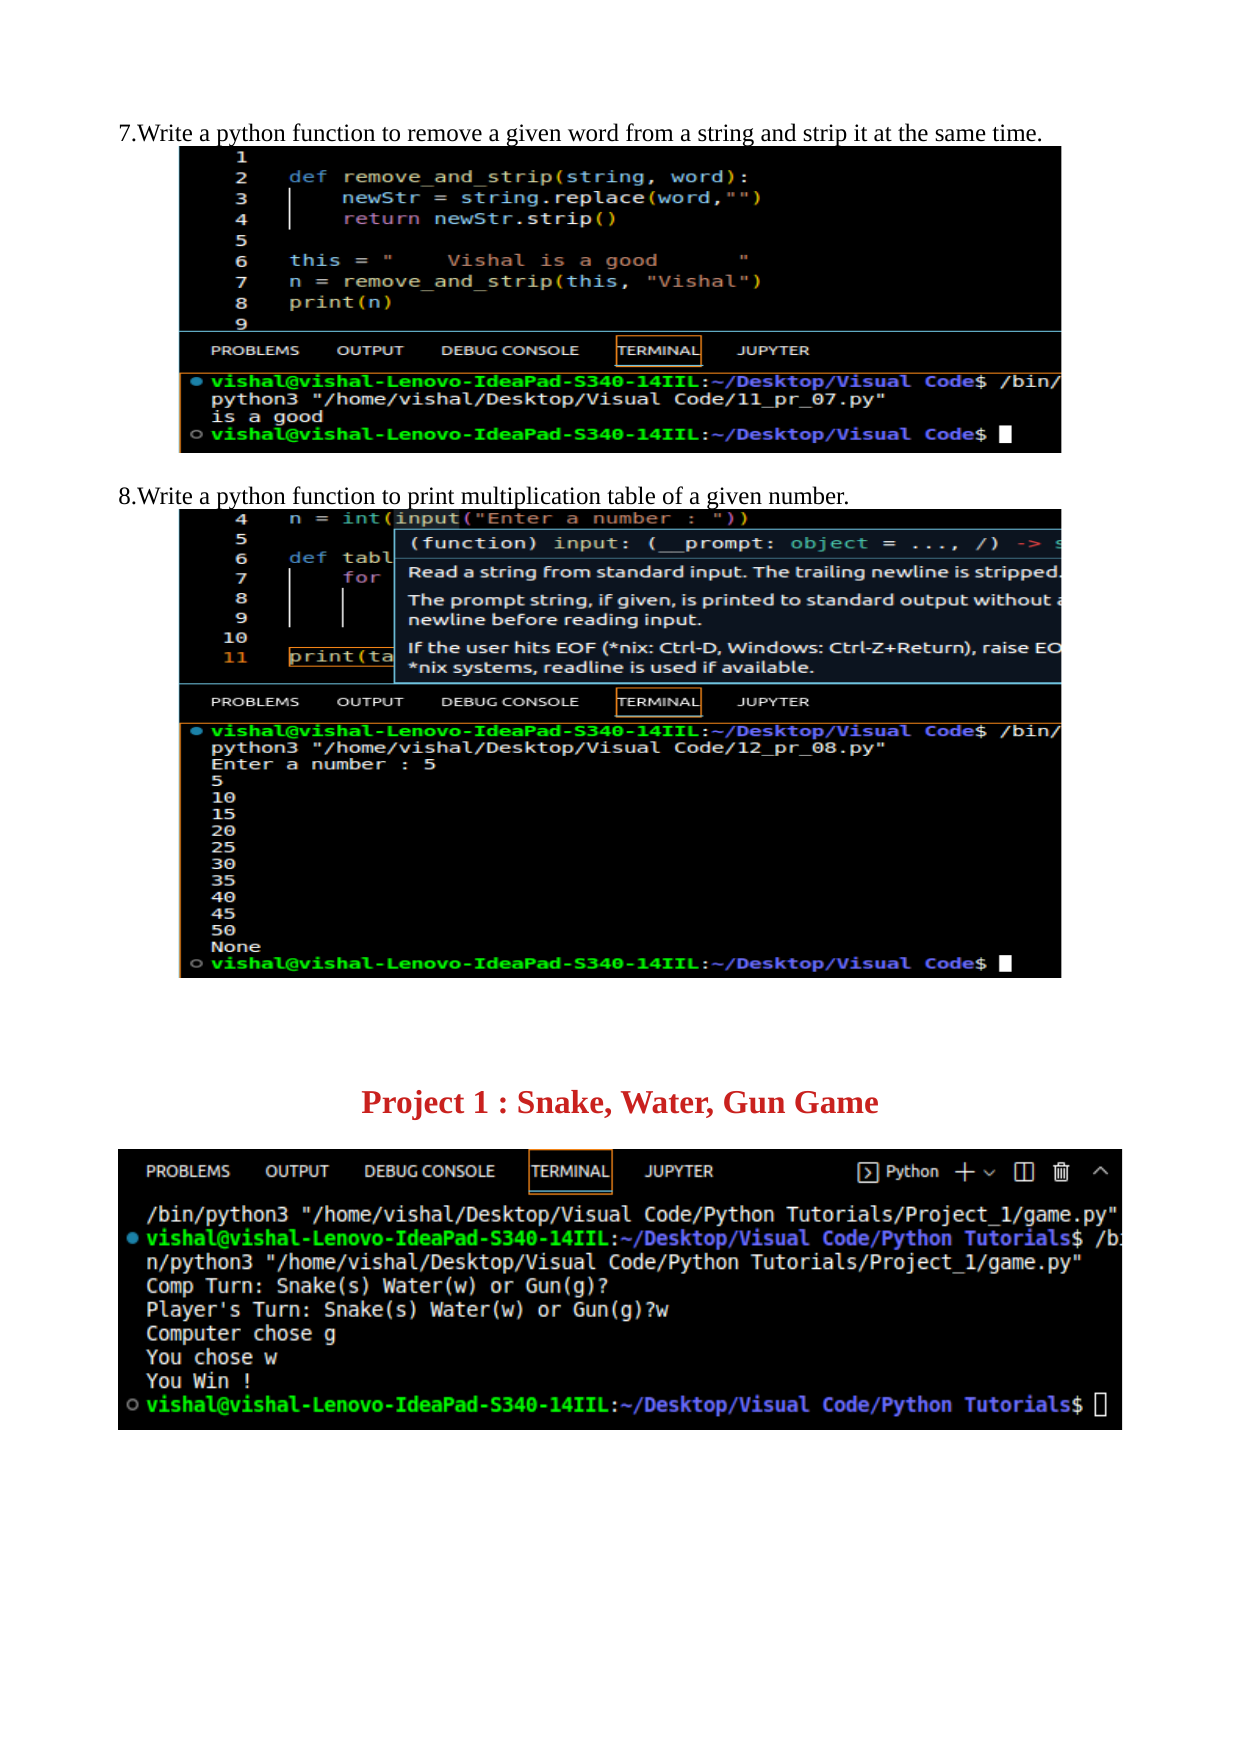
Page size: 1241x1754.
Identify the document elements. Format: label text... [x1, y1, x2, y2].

picture [178, 146, 1062, 453]
picture [118, 1149, 1123, 1430]
text 7.Write a python function to remove a given word from a string and strip it at the same time. [118, 118, 1122, 147]
text Project 1 : Snake, Water, Gun Game [118, 1083, 1122, 1121]
text 8.Write a python function to print multiplication table of a given number. [118, 481, 1122, 510]
picture [178, 509, 1062, 978]
